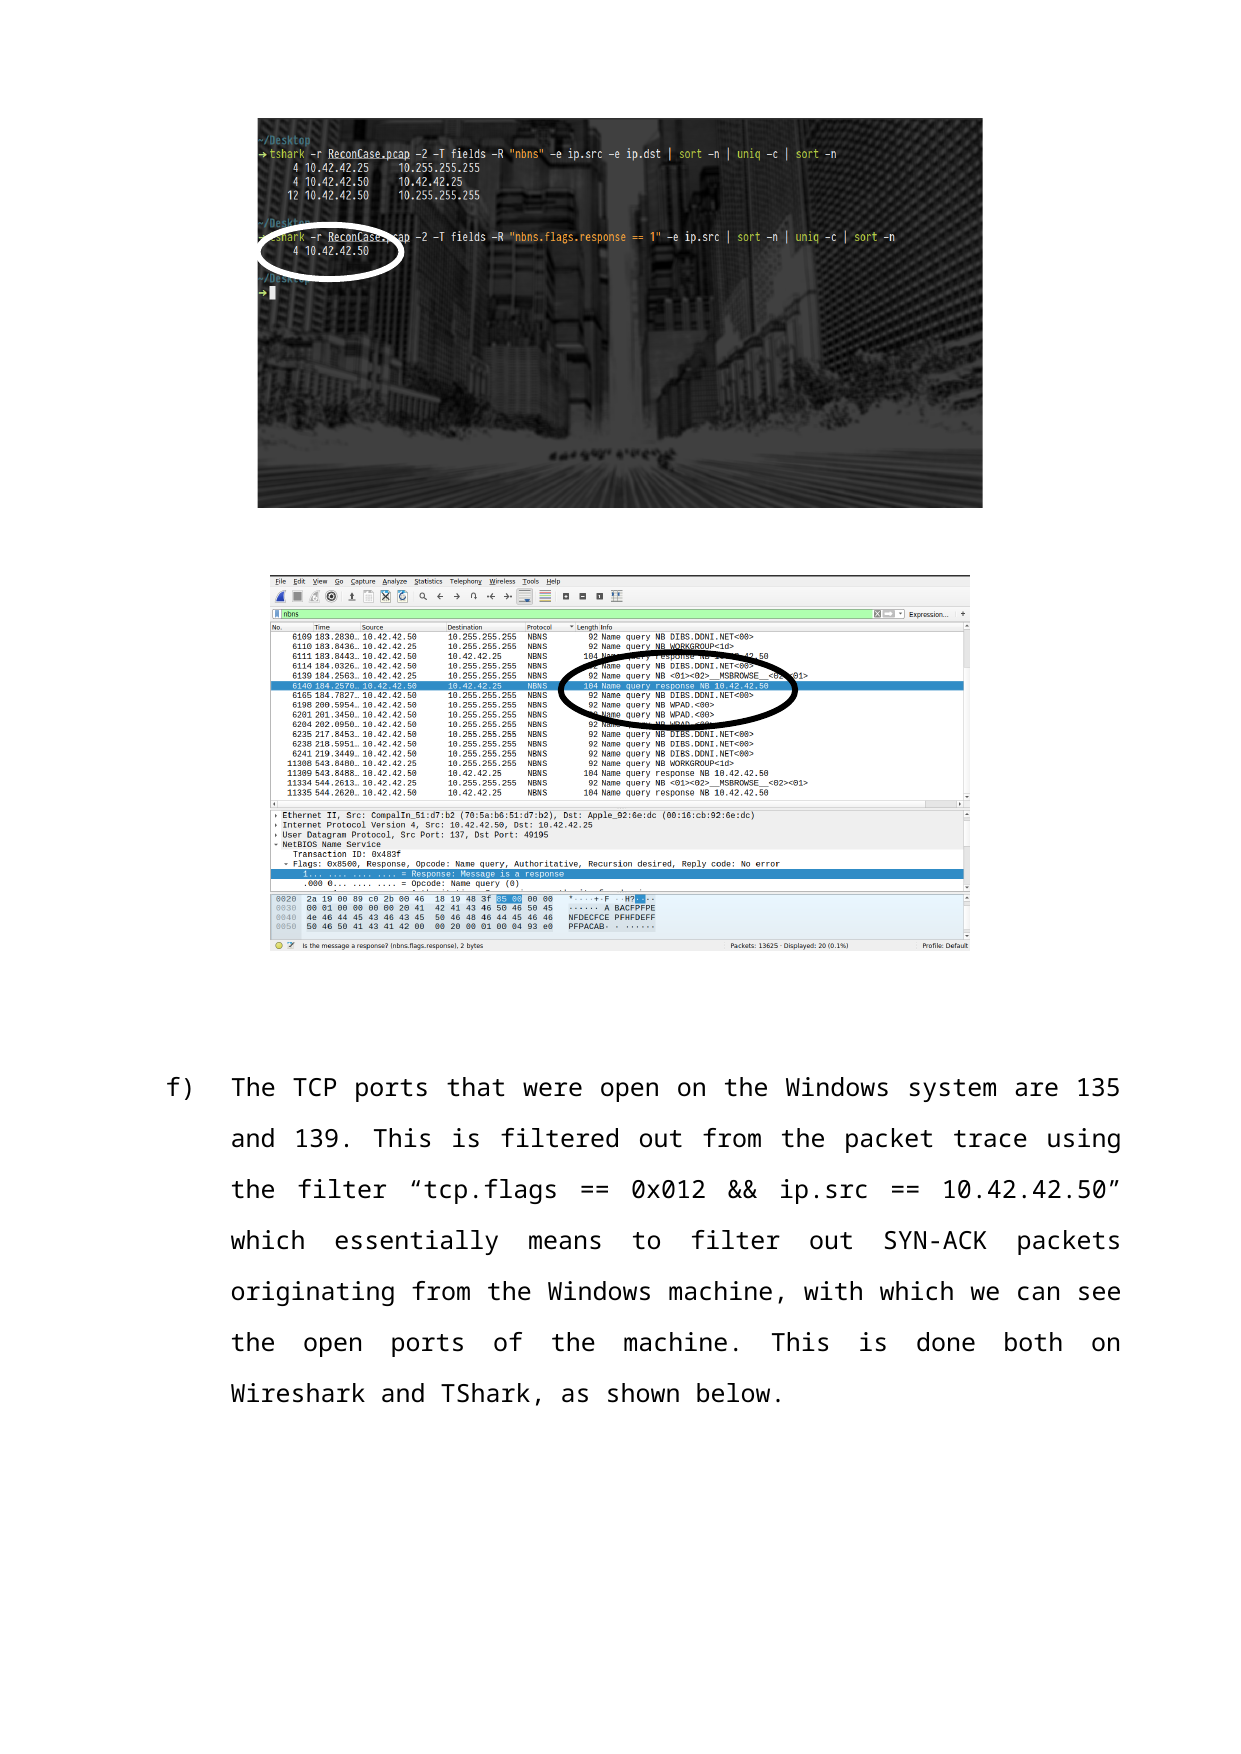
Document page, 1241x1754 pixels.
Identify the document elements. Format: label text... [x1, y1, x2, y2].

picture [257, 118, 983, 508]
picture [270, 575, 970, 951]
list The TCP ports that were open on the Windows system are 135 and 139. This is filtered out from the packet trace using the filter “tcp.flags == 0x012 && ip.src == 10.42.42.50” which essentially means to filter out SYN-ACK packets originating from the Windows machine, with which we can see the open ports of the machine. This is done both on Wireshark and TShark, as shown below. [165, 1070, 1122, 1410]
picture [261, 228, 398, 276]
